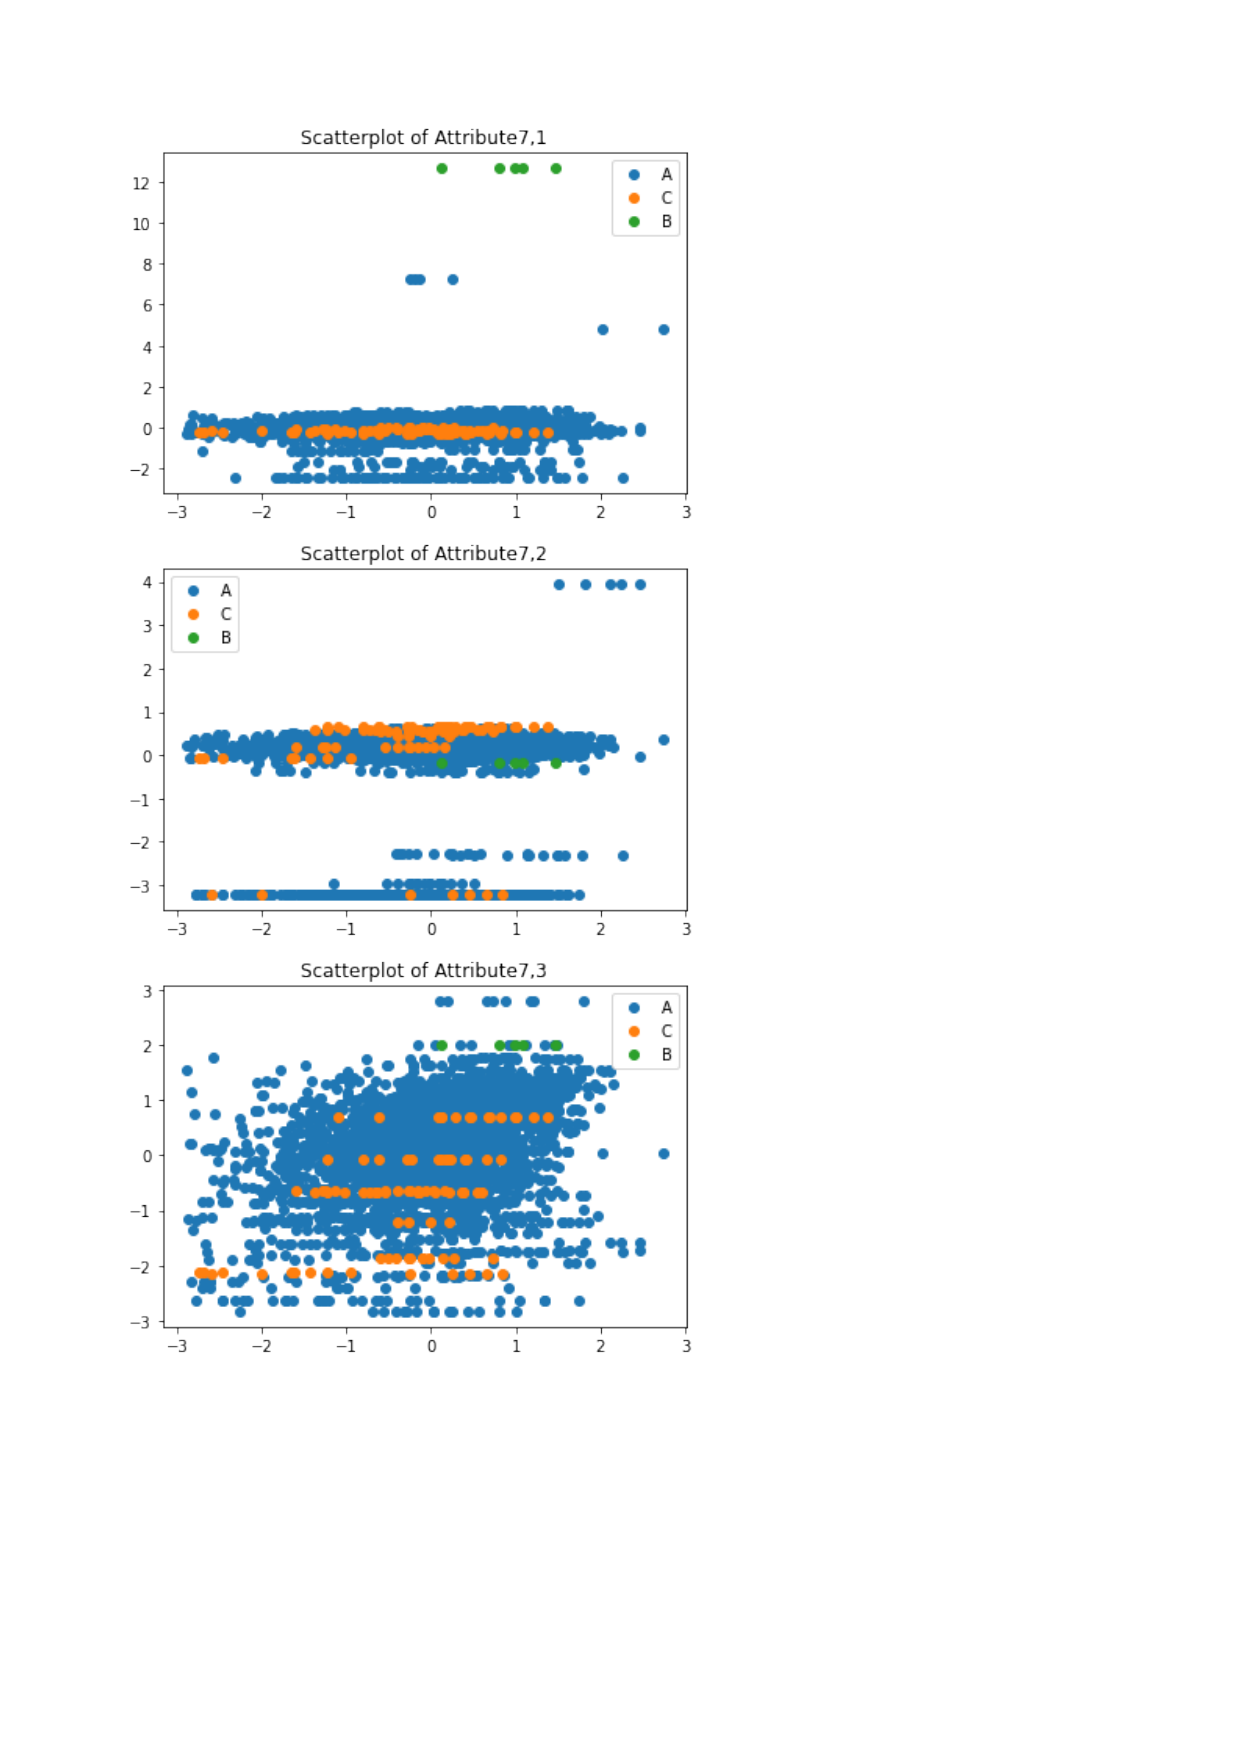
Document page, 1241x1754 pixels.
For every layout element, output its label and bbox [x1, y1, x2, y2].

picture [118, 951, 701, 1365]
picture [118, 118, 701, 531]
picture [118, 535, 701, 948]
